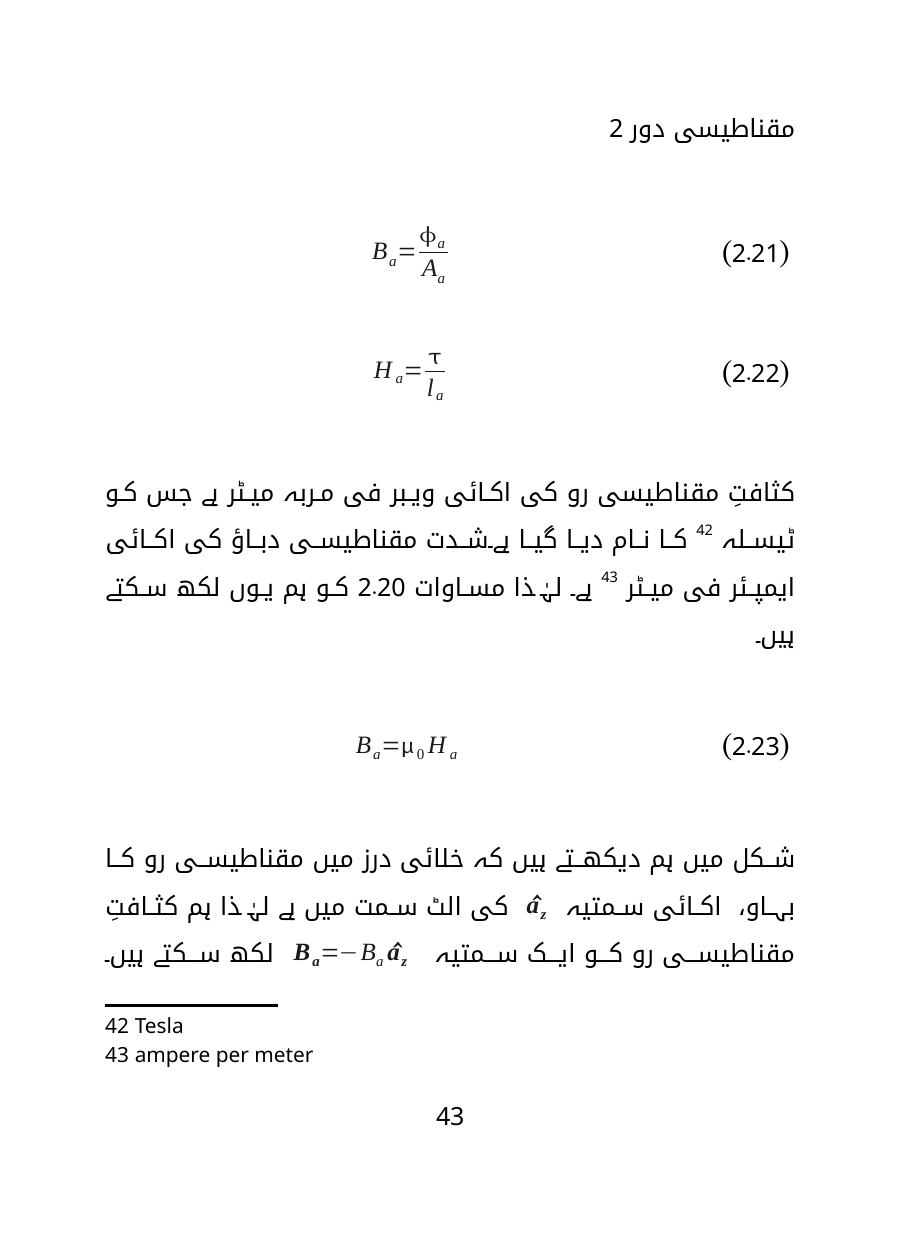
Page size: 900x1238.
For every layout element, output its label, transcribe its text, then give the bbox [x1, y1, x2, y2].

table_header [105, 718, 699, 789]
text ampere per meter [105, 1040, 795, 1068]
table_header [105, 216, 705, 304]
table_header (2.21) [705, 216, 795, 304]
table_header [105, 339, 705, 423]
table_header (2.22) [705, 339, 795, 423]
text Tesla [105, 1012, 795, 1040]
text شکل میں ہم دیکھتے ہیں کہ خلائی درز میں مقناطیسی رو کا بہاو، اکائی سمتیہکی الٹ سمت میں ہے لہٰذا ہم کثافتِ مقناطیسی رو کو ایک سمتیہ لکھ سکتے ہیں۔ اسی طرح خلائی درز میں مقناطیسی دباؤ اکائی سمتیہکی الٹ سمت میں دباؤ ڈال رہا ہے لہٰذا ہم مقناطیسی دباؤ کی شدت کو لکھ سکتے ہیں۔ لہٰذا اس مساوات کو یوں لکھا جا سکتا ہے۔ [105, 836, 795, 978]
text کثافتِ مقناطیسی رو کی اکائی ویبر فی مربہ میٹر ہے جس کو ٹیسلہ کا نام دیا گیا ہے۔شدت مقناطیسی دباؤ کی اکائی ایمپئر فی میٹر ہے۔ لہٰذا مساوات 2.20 کو ہم یوں لکھ سکتے ہیں۔ [105, 469, 795, 659]
table_header (2.23) [699, 718, 795, 789]
